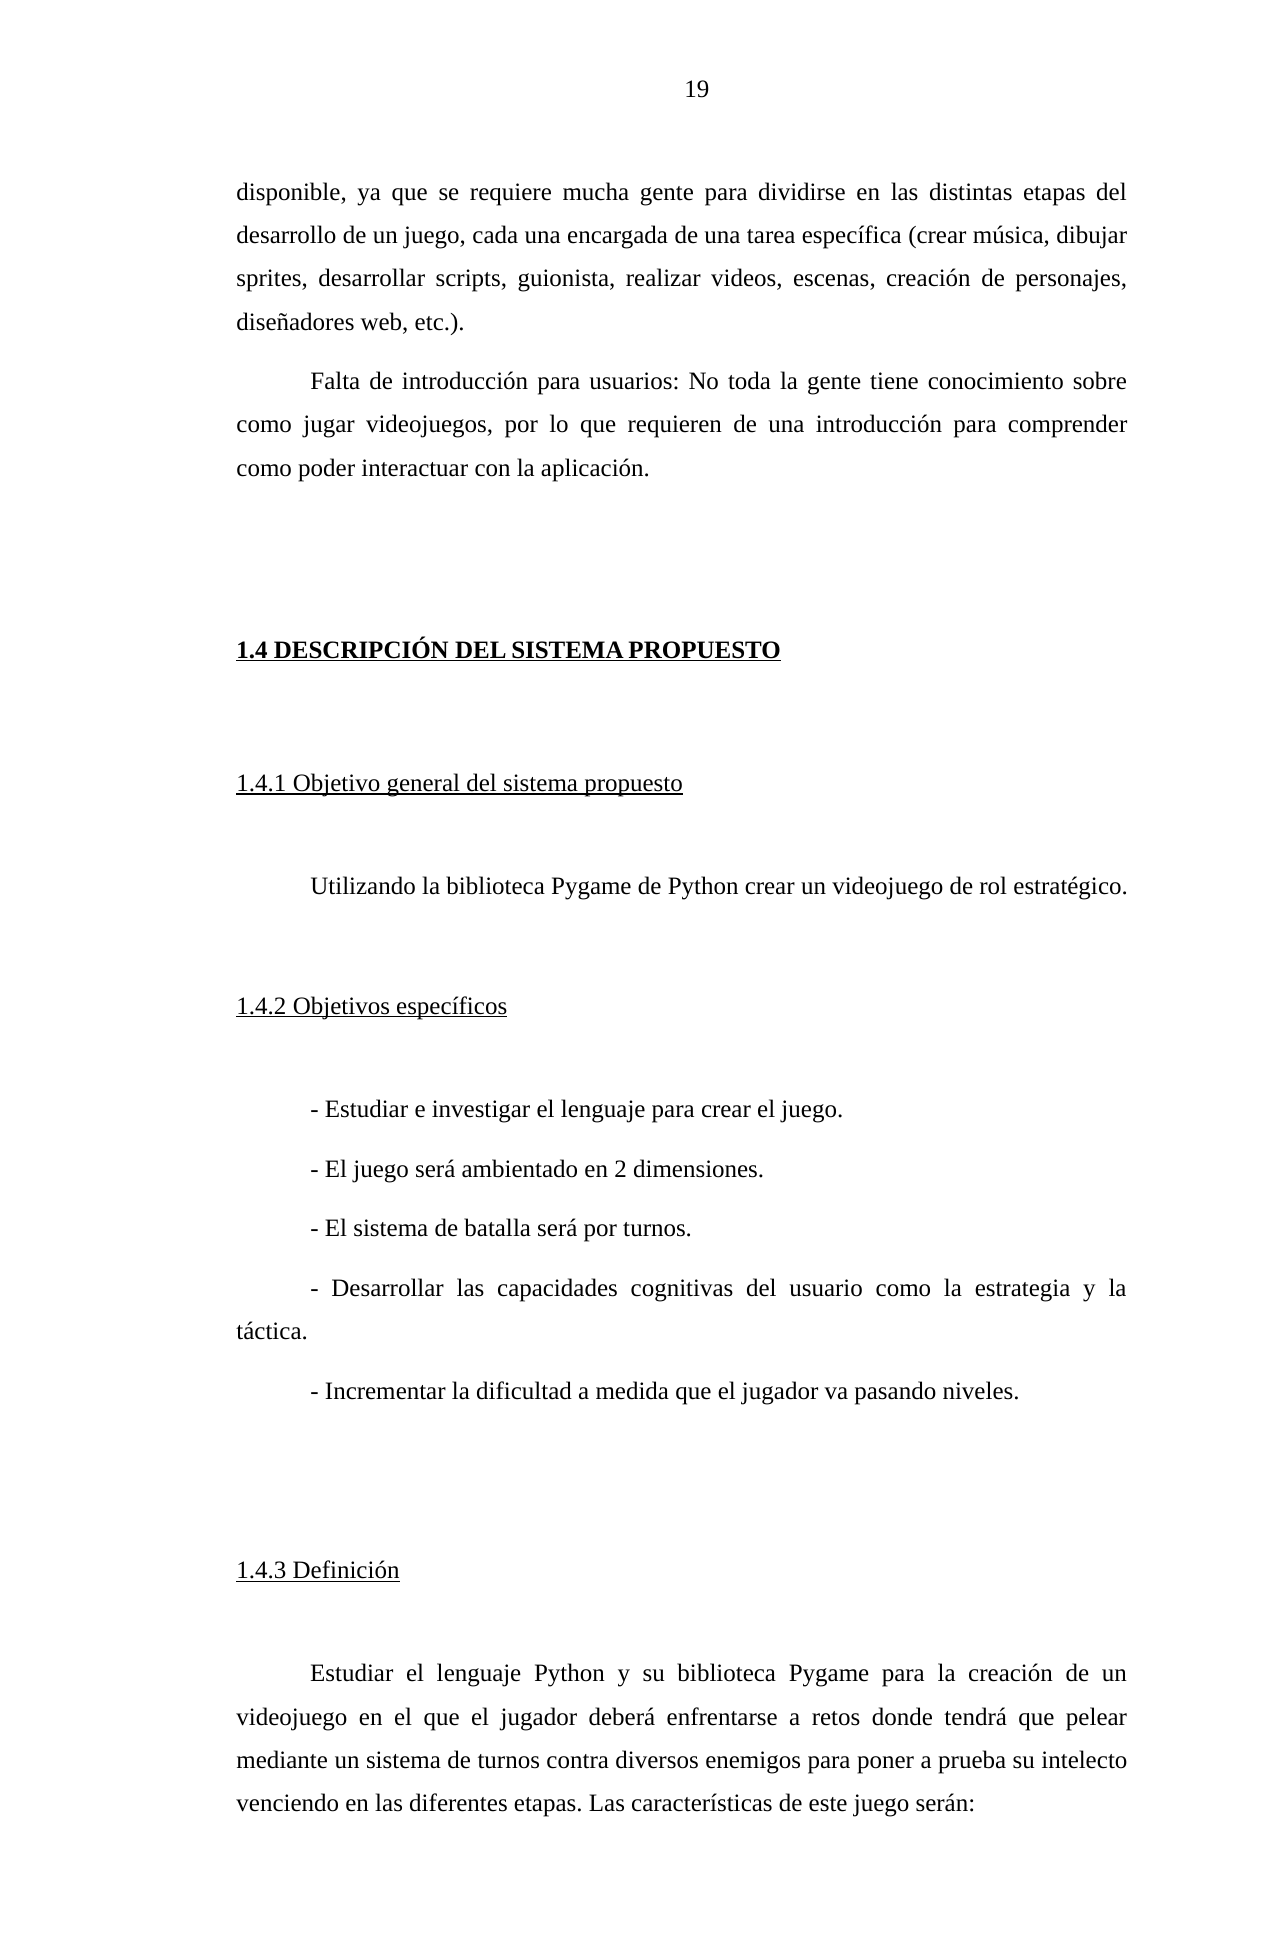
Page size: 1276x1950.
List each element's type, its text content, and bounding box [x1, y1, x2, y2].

subtitle 1.4.2 Objetivos específicos [236, 991, 1128, 1020]
subtitle 1.4.1 Objetivo general del sistema propuesto [236, 768, 1128, 797]
text Utilizando la biblioteca Pygame de Python crear un videojuego de rol estratégico. [236, 871, 1128, 900]
text - El sistema de batalla será por turnos. [236, 1213, 1128, 1242]
text - Desarrollar las capacidades cognitivas del usuario como la estrategia y la táctica. [236, 1273, 1128, 1345]
text - Estudiar e investigar el lenguaje para crear el juego. [236, 1094, 1128, 1123]
text Estudiar el lenguaje Python y su biblioteca Pygame para la creación de un videojuego en el que el jugador deberá enfrentarse a retos donde tendrá que pelear mediante un sistema de turnos contra diversos enemigos para poner a prueba su intelecto venciendo en las diferentes etapas. Las características de este juego serán: [236, 1658, 1128, 1817]
text Falta de introducción para usuarios: No toda la gente tiene conocimiento sobre como jugar videojuegos, por lo que requieren de una introducción para comprender como poder interactuar con la aplicación. [236, 366, 1128, 481]
text disponible, ya que se requiere mucha gente para dividirse en las distintas etapas del desarrollo de un juego, cada una encargada de una tarea específica (crear música, dibujar sprites, desarrollar scripts, guionista, realizar videos, escenas, creación de personajes, diseñadores web, etc.). [236, 177, 1128, 335]
text - El juego será ambientado en 2 dimensiones. [236, 1154, 1128, 1182]
subtitle 1.4.3 Definición [236, 1556, 1128, 1584]
subtitle 1.4 DESCRIPCIÓN DEL SISTEMA PROPUESTO [236, 635, 1128, 664]
text - Incrementar la dificultad a medida que el jugador va pasando niveles. [236, 1376, 1128, 1405]
